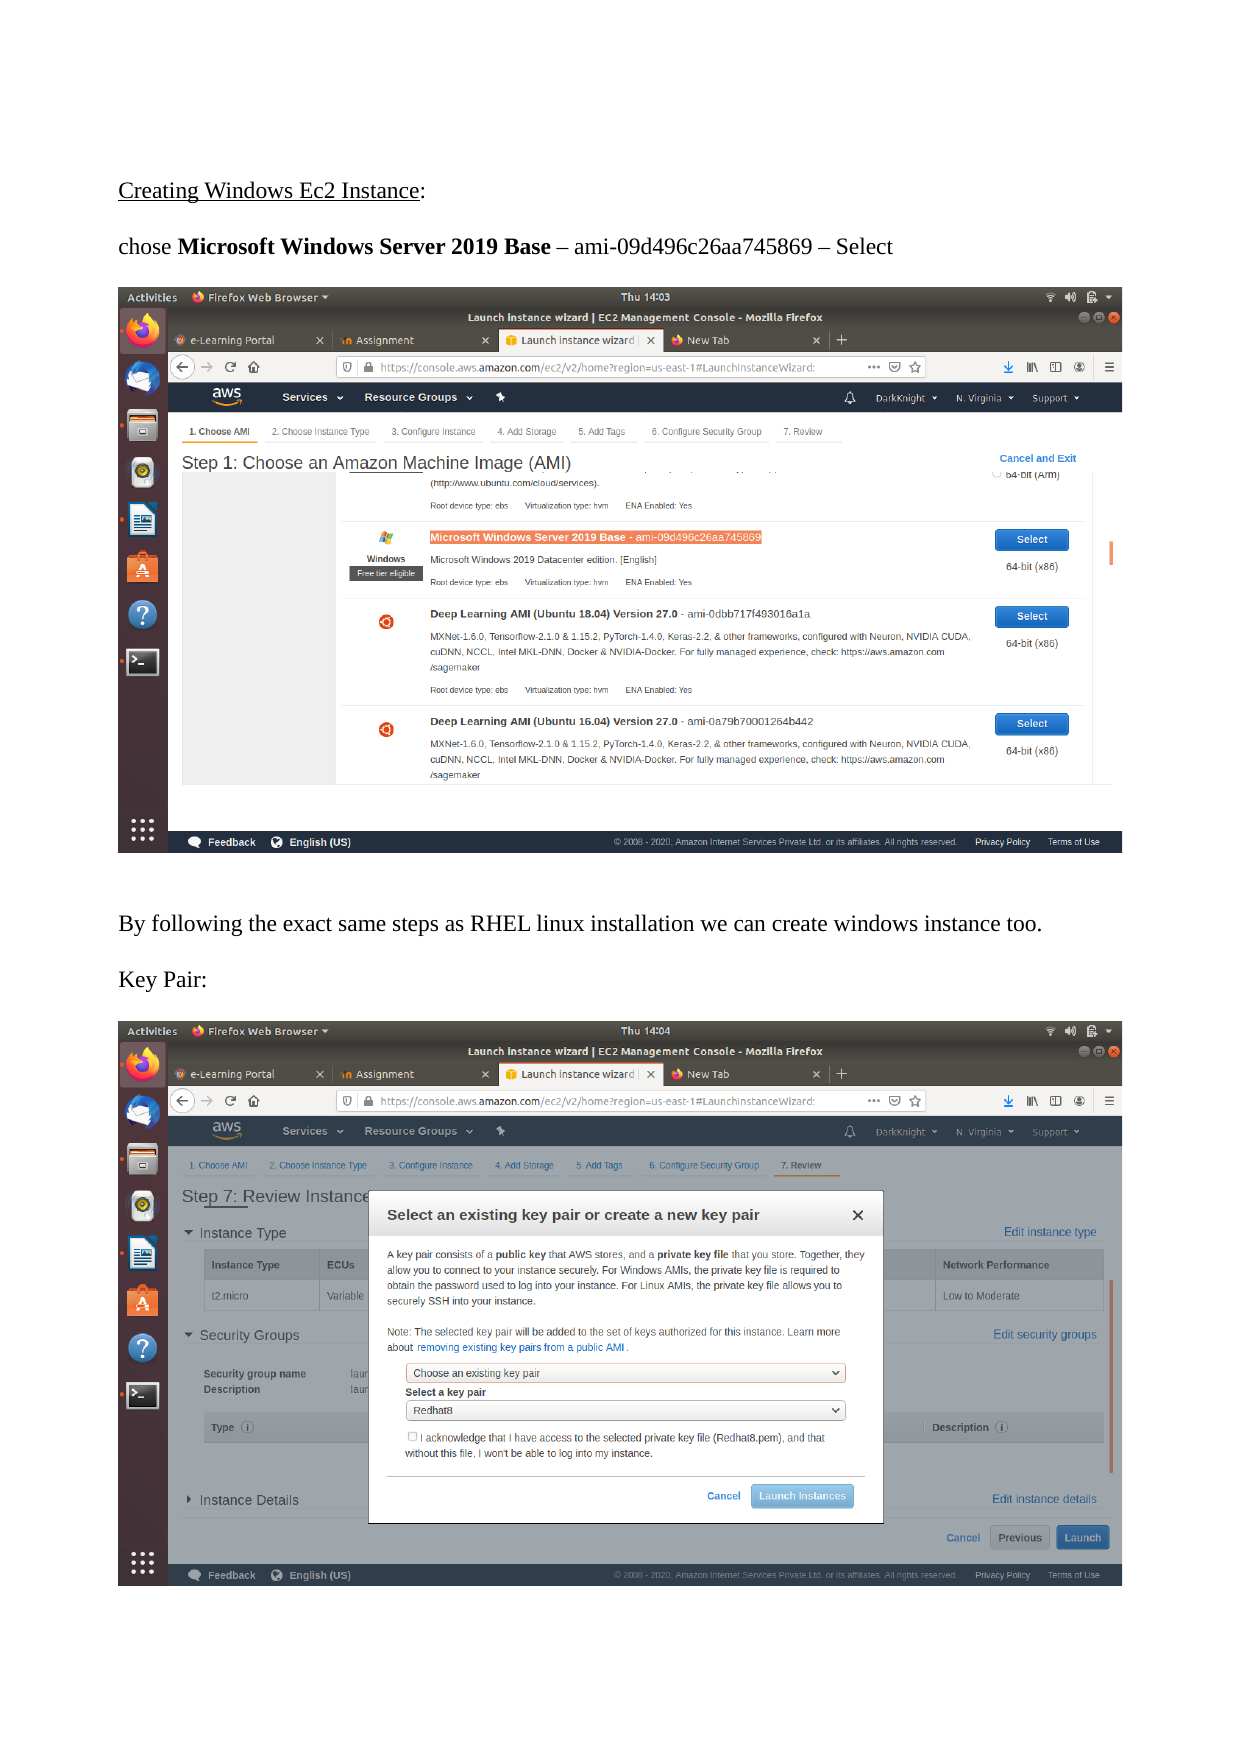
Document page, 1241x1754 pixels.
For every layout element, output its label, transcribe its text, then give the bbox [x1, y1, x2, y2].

text chose Microsoft Windows Server 2019 Base – ami-09d496c26aa745869 – Select [118, 232, 1122, 259]
text By following the exact same steps as RHEL linux installation we can create windows instance too. [118, 910, 1122, 937]
text Key Pair: [118, 965, 1122, 992]
picture [118, 1021, 1123, 1586]
picture [118, 287, 1123, 853]
text Creating Windows Ec2 Instance: [118, 176, 1122, 203]
